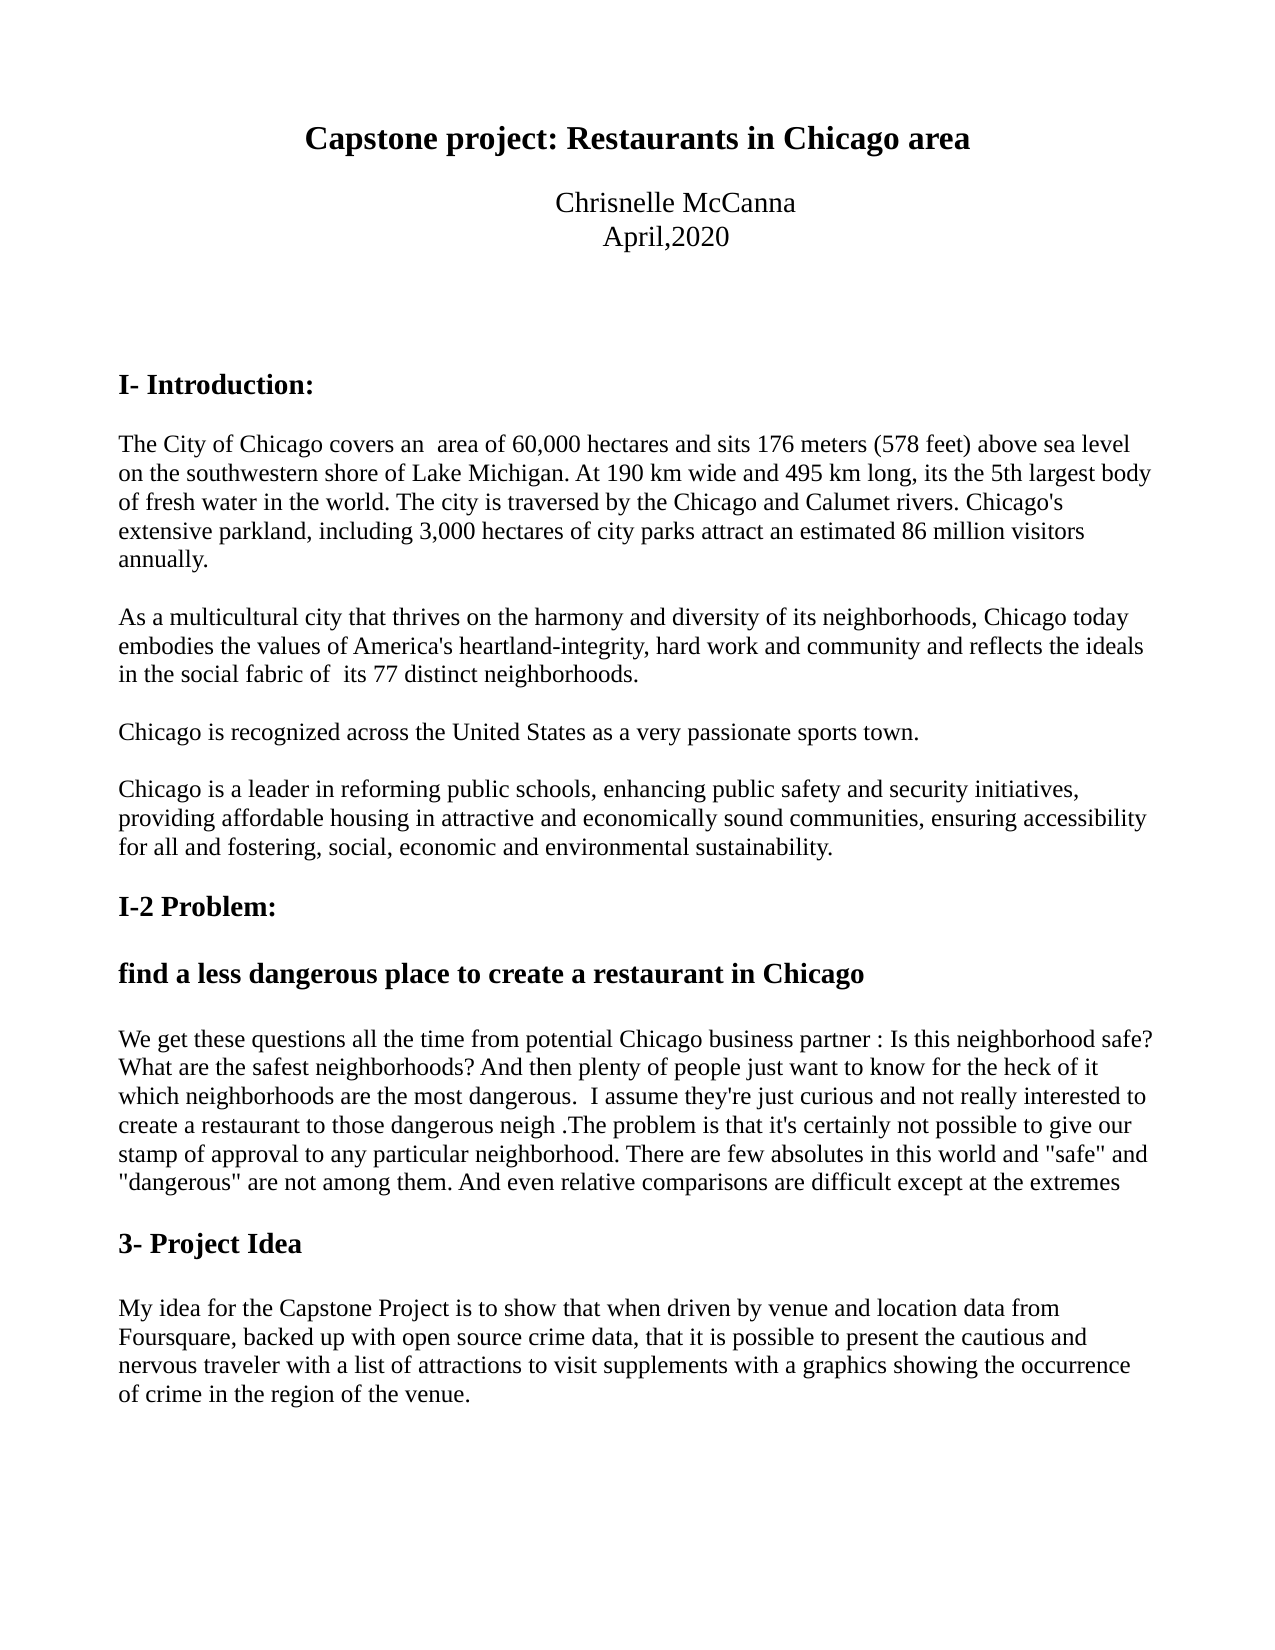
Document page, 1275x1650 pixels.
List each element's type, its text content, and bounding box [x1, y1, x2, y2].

text The City of Chicago covers an area of 60,000 hectares and sits 176 meters (578 feet) above sea level on the southwestern shore of Lake Michigan. At 190 km wide and 495 km long, its the 5th largest body of fresh water in the world. The city is traversed by the Chicago and Calumet rivers. Chicago's extensive parkland, including 3,000 hectares of city parks attract an estimated 86 million visitors annually. As a multicultural city that thrives on the harmony and diversity of its neighborhoods, Chicago today embodies the values of America's heartland-integrity, hard work and community and reflects the ideals in the social fabric of its 77 distinct neighborhoods. Chicago is recognized across the United States as a very passionate sports town. Chicago is a leader in reforming public schools, enhancing public safety and security initiatives, providing affordable housing in attractive and economically sound communities, ensuring accessibility for all and fostering, social, economic and environmental sustainability. [118, 429, 1157, 861]
text I- Introduction: [118, 367, 1157, 401]
text April,2020 [118, 219, 1157, 252]
text 3- Project Idea [118, 1226, 1157, 1259]
text Capstone project: Restaurants in Chicago area [118, 118, 1157, 156]
text find a less dangerous place to create a restaurant in Chicago [118, 957, 1157, 990]
text I-2 Problem: [118, 889, 1157, 923]
text We get these questions all the time from potential Chicago business partner : Is this neighborhood safe? What are the safest neighborhoods? And then plenty of people just want to know for the heck of it which neighborhoods are the most dangerous. I assume they're just curious and not really interested to create a restaurant to those dangerous neigh .The problem is that it's certainly not possible to give our stamp of approval to any particular neighborhood. There are few absolutes in this world and "safe" and "dangerous" are not among them. And even relative comparisons are difficult except at the extremes [118, 1024, 1157, 1196]
text My idea for the Capstone Project is to show that when driven by venue and location data from Foursquare, backed up with open source crime data, that it is possible to present the cautious and nervous traveler with a list of attractions to visit supplements with a graphics showing the occurrence of crime in the region of the venue. [118, 1293, 1157, 1408]
text Chrisnelle McCanna [118, 185, 1157, 219]
